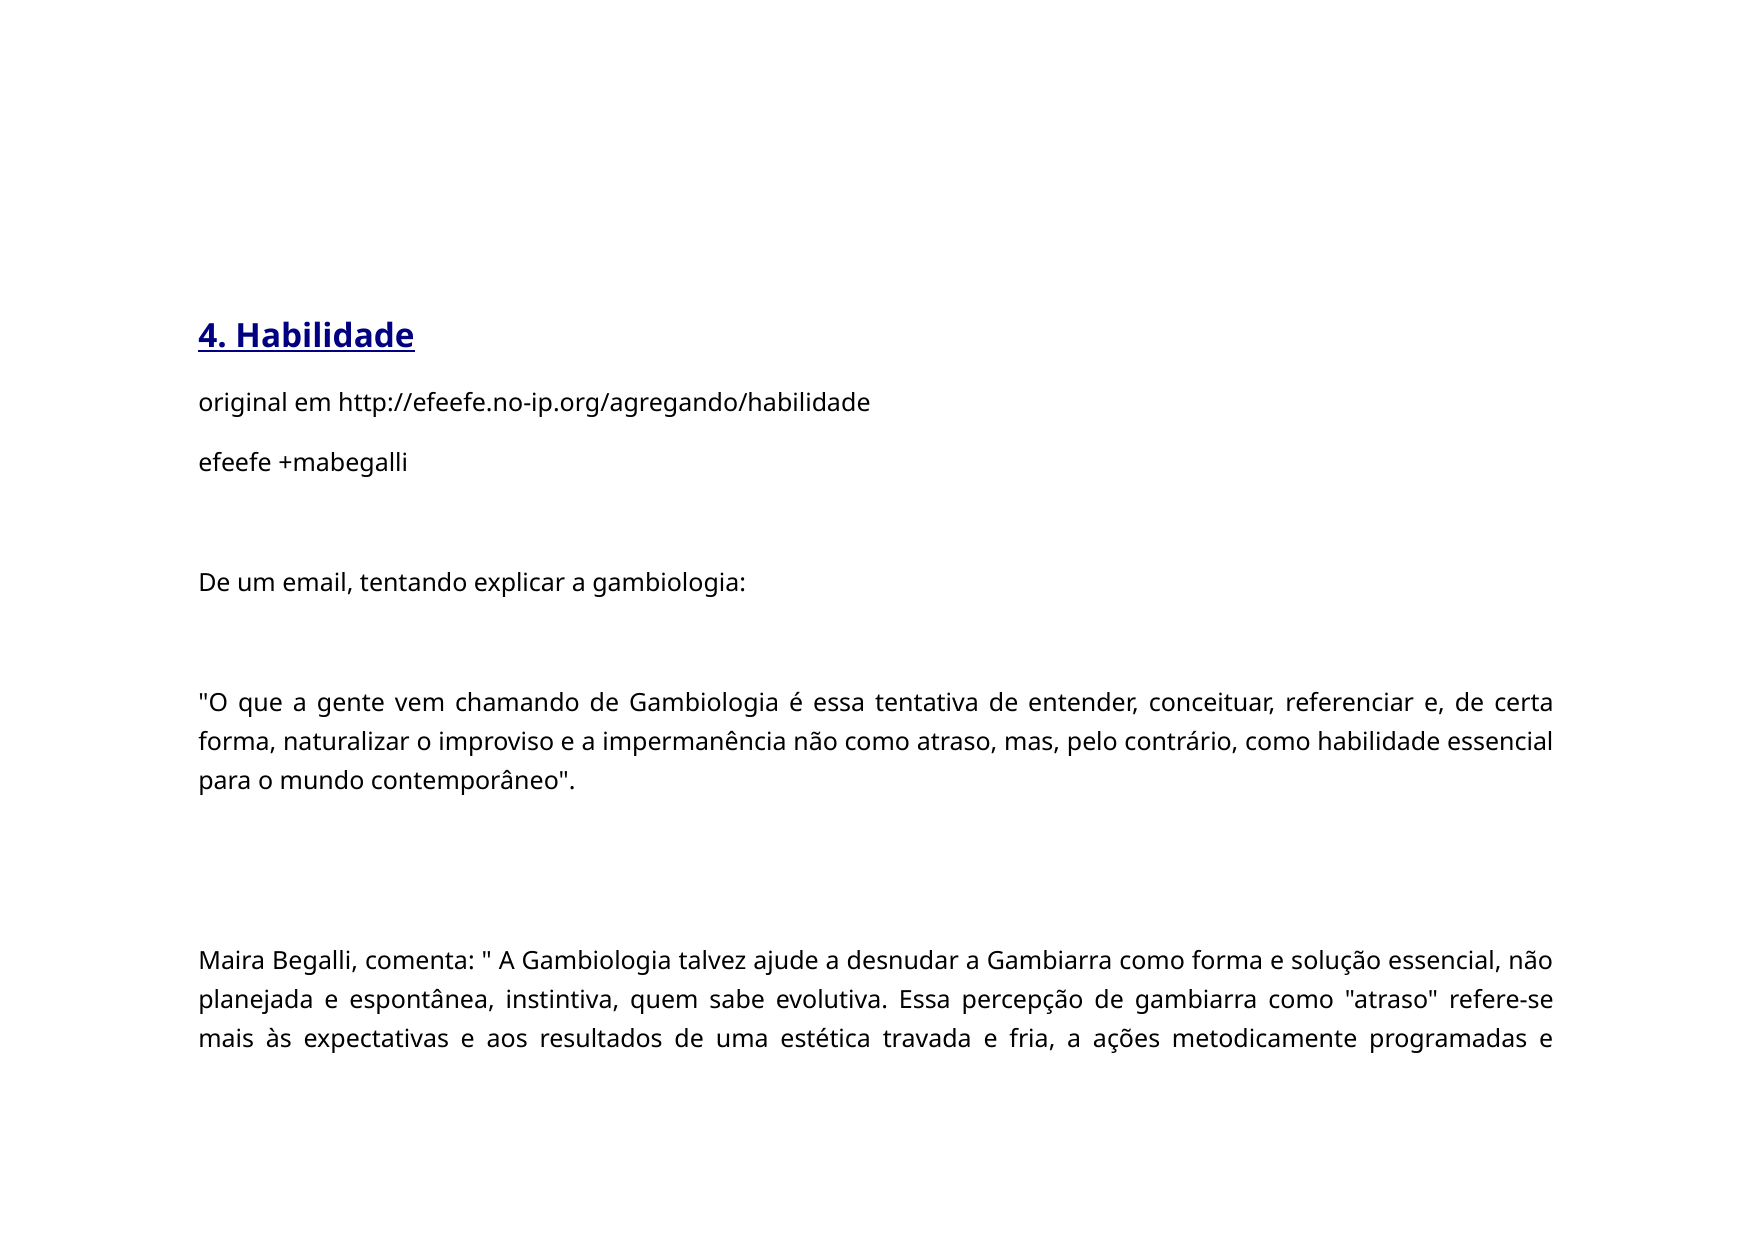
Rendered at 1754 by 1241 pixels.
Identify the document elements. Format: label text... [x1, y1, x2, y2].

text original em http://efeefe.no-ip.org/agregando/habilidade [198, 384, 1556, 418]
text Maira Begalli, comenta: " A Gambiologia talvez ajude a desnudar a Gambiarra como forma e solução essencial, não planejada e espontânea, instintiva, quem sabe evolutiva. Essa percepção de gambiarra como "atraso" refere-se mais às expectativas e aos resultados de uma estética travada e fria, a ações metodicamente programadas e [198, 943, 1556, 1055]
text "O que a gente vem chamando de Gambiologia é essa tentativa de entender, conceituar, referenciar e, de certa forma, naturalizar o improviso e a impermanência não como atraso, mas, pelo contrário, como habilidade essencial para o mundo contemporâneo". [198, 684, 1556, 797]
text 4. Habilidade [198, 311, 1556, 357]
text efeefe +mabegalli [198, 444, 1556, 478]
text De um email, tentando explicar a gambiologia: [198, 564, 1556, 598]
